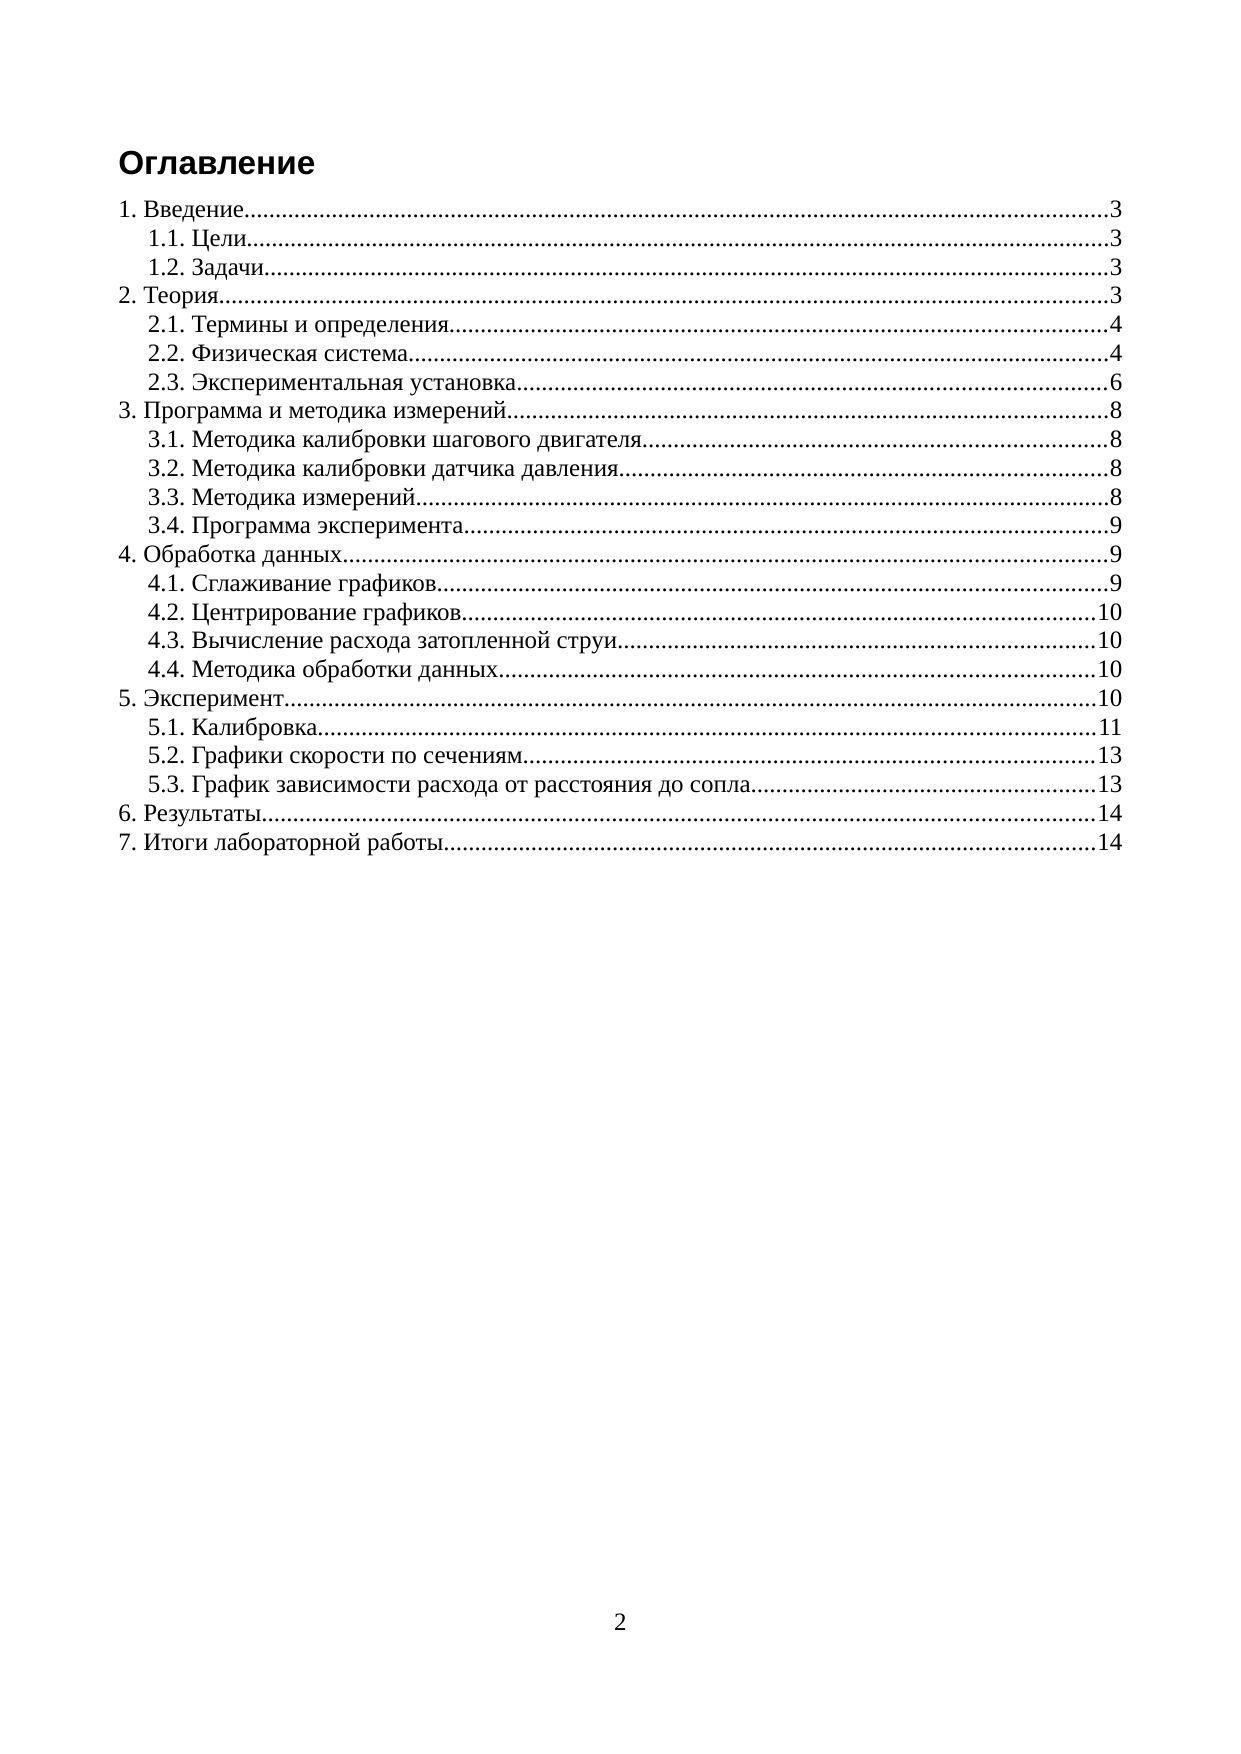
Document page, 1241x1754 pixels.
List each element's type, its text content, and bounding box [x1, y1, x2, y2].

text 3.3. Методика измерений 8 [148, 482, 1122, 510]
text 3.2. Методика калибровки датчика давления 8 [148, 453, 1122, 482]
text 7. Итоги лабораторной работы 14 [118, 827, 1122, 855]
text 1.1. Цели 3 [148, 223, 1122, 252]
text 4.1. Сглаживание графиков 9 [148, 568, 1122, 597]
text 1. Введение 3 [118, 194, 1122, 223]
text 5.3. График зависимости расхода от расстояния до сопла 13 [148, 769, 1122, 798]
text 3. Программа и методика измерений 8 [118, 395, 1122, 424]
text 2.1. Термины и определения 4 [148, 309, 1122, 338]
text 2.2. Физическая система 4 [148, 338, 1122, 367]
text 5.1. Калибровка 11 [148, 712, 1122, 740]
text 3.1. Методика калибровки шагового двигателя 8 [148, 424, 1122, 453]
text 3.4. Программа эксперимента 9 [148, 510, 1122, 539]
text 1.2. Задачи 3 [148, 252, 1122, 280]
text 4.3. Вычисление расхода затопленной струи 10 [148, 625, 1122, 654]
subtitle Оглавление [118, 143, 1122, 182]
text 4. Обработка данных 9 [118, 539, 1122, 568]
text 5.2. Графики скорости по сечениям 13 [148, 740, 1122, 769]
text 2.3. Экспериментальная установка 6 [148, 367, 1122, 395]
text 2. Теория 3 [118, 280, 1122, 309]
text 4.2. Центрирование графиков 10 [148, 597, 1122, 625]
text 4.4. Методика обработки данных 10 [148, 654, 1122, 683]
text 5. Эксперимент 10 [118, 683, 1122, 712]
text 6. Результаты 14 [118, 798, 1122, 827]
